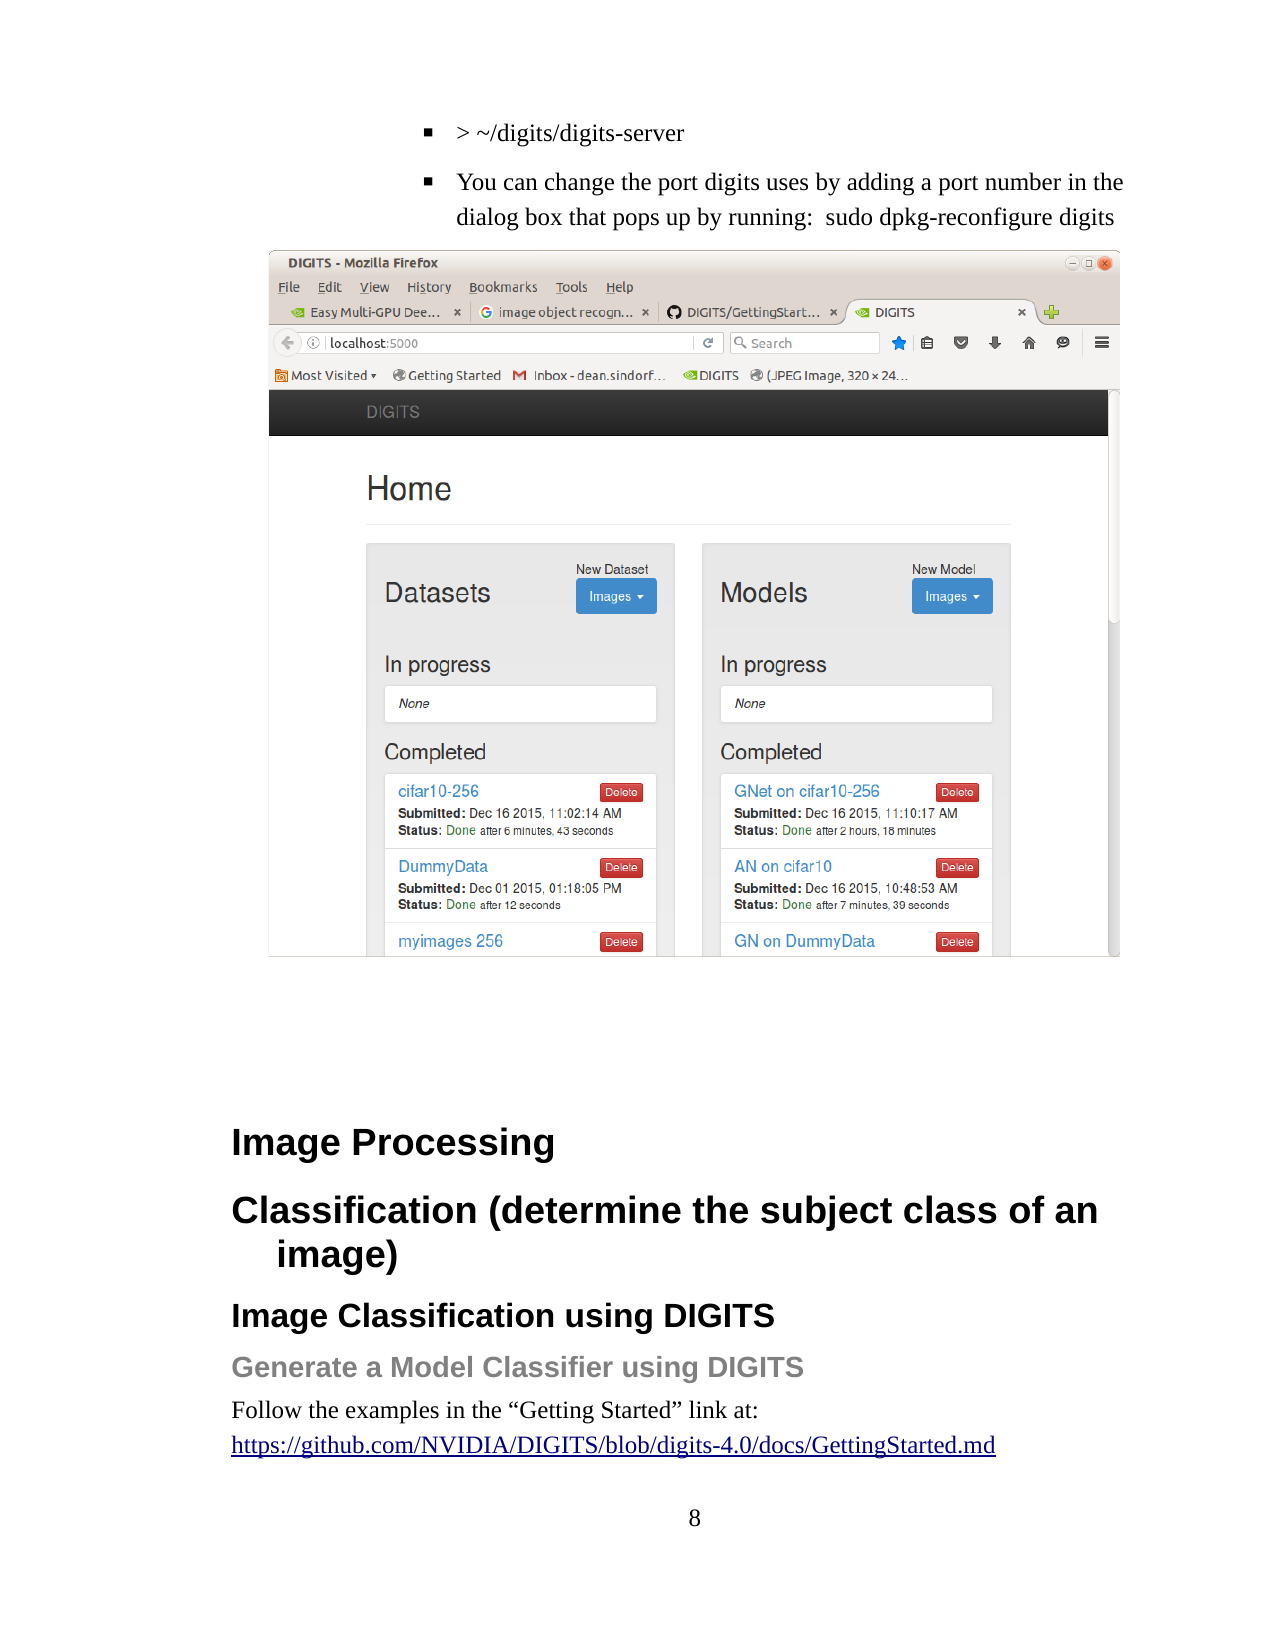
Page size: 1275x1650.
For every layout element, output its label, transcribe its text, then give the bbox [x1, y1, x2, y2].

subtitle Classification (determine the subject class of an image) [231, 1188, 1158, 1276]
subtitle Image Processing [231, 1119, 1158, 1163]
picture [268, 250, 1120, 957]
list > ~/digits/digits-server [419, 118, 1158, 147]
list You can change the port digits uses by adding a port number in the dialog box that pops up by running: sudo dpkg-reconfigure digits [419, 167, 1158, 230]
subtitle Generate a Model Classifier using DIGITS [231, 1349, 1158, 1383]
text Follow the examples in the “Getting Started” link at: https://github.com/NVIDIA/DIGITS/blob/digits-4.0/docs/GettingStarted.md [231, 1396, 1158, 1459]
subtitle Image Classification using DIGITS [231, 1296, 1158, 1335]
